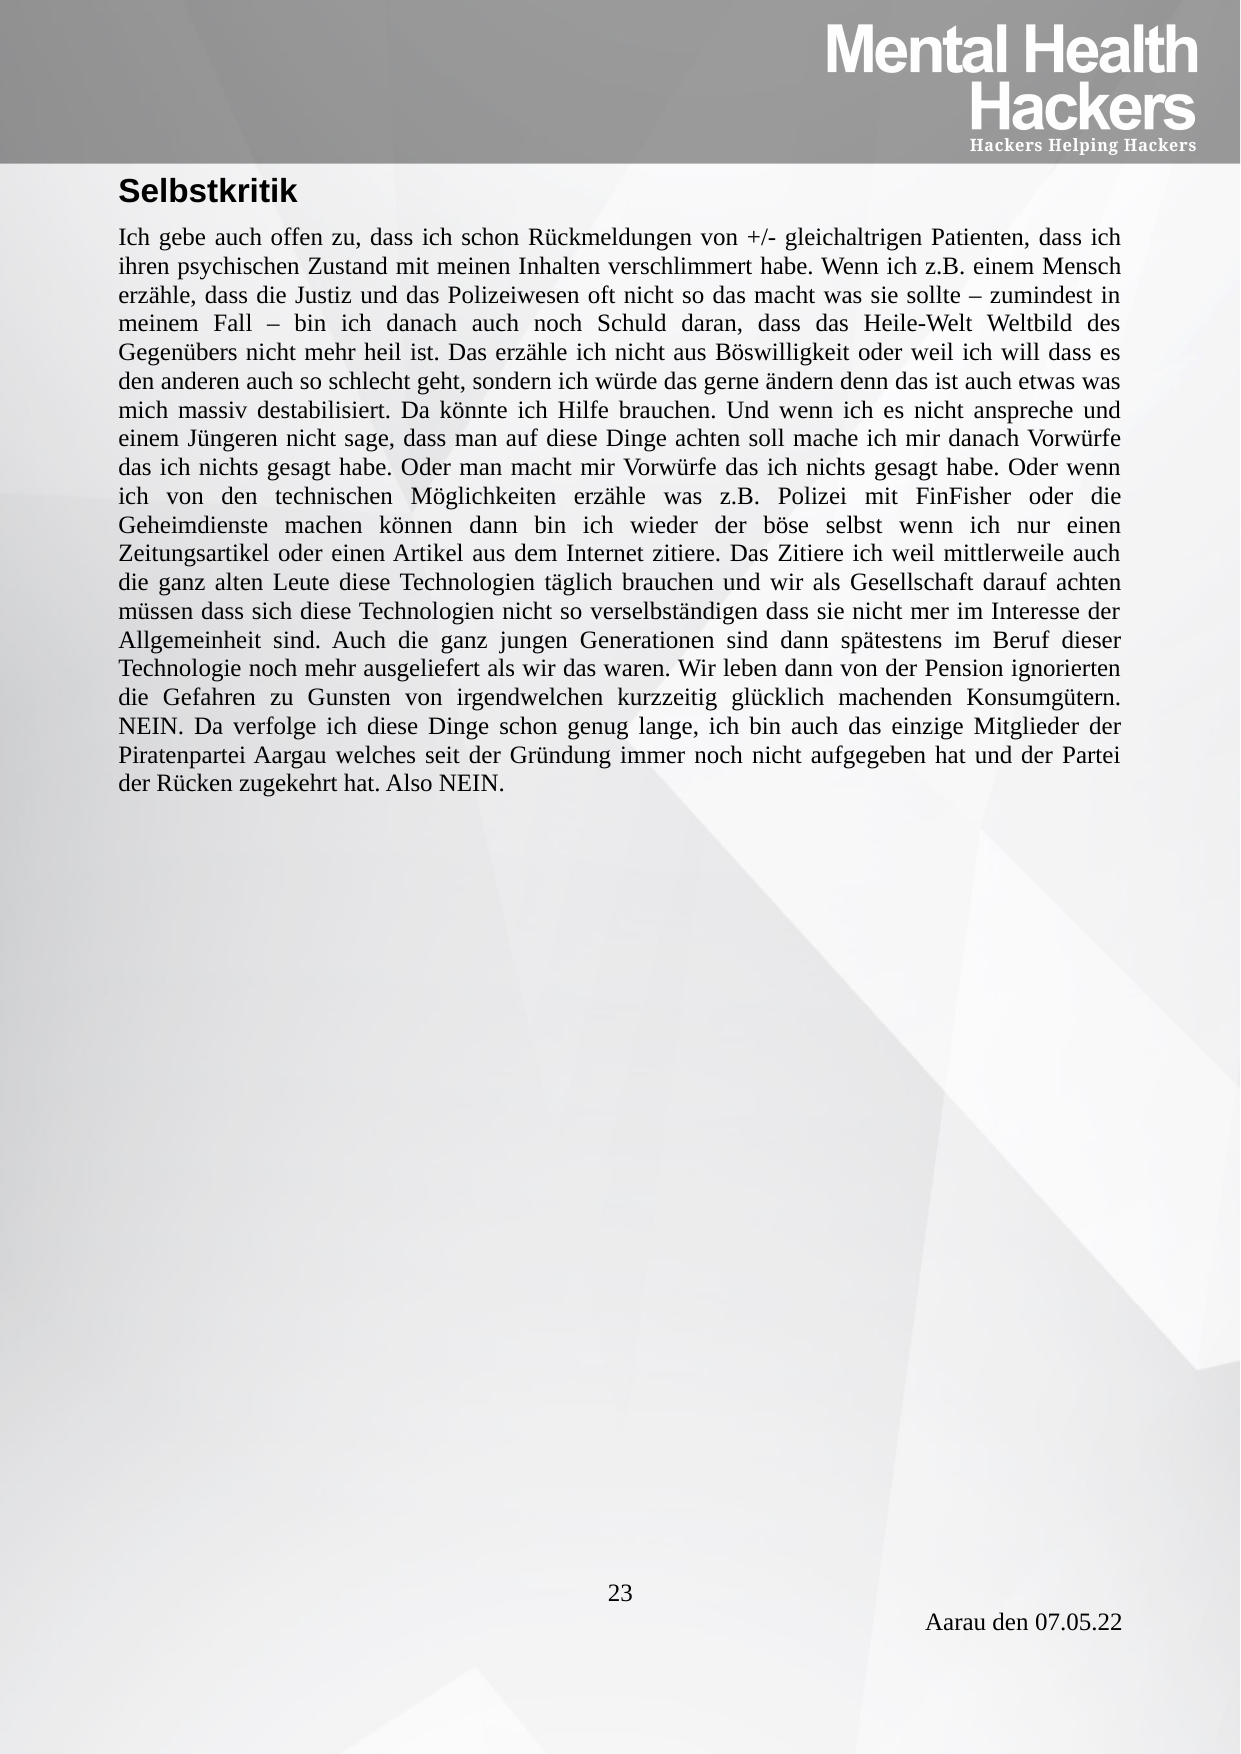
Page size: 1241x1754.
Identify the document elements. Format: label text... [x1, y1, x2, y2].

text Ich gebe auch offen zu, dass ich schon Rückmeldungen von +/- gleichaltrigen Patienten, dass ich ihren psychischen Zustand mit meinen Inhalten verschlimmert habe. Wenn ich z.B. einem Mensch erzähle, dass die Justiz und das Polizeiwesen oft nicht so das macht was sie sollte – zumindest in meinem Fall – bin ich danach auch noch Schuld daran, dass das Heile-Welt Weltbild des Gegenübers nicht mehr heil ist. Das erzähle ich nicht aus Böswilligkeit oder weil ich will dass es den anderen auch so schlecht geht, sondern ich würde das gerne ändern denn das ist auch etwas was mich massiv destabilisiert. Da könnte ich Hilfe brauchen. Und wenn ich es nicht anspreche und einem Jüngeren nicht sage, dass man auf diese Dinge achten soll mache ich mir danach Vorwürfe das ich nichts gesagt habe. Oder man macht mir Vorwürfe das ich nichts gesagt habe. Oder wenn ich von den technischen Möglichkeiten erzähle was z.B. Polizei mit FinFisher oder die Geheimdienste machen können dann bin ich wieder der böse selbst wenn ich nur einen Zeitungsartikel oder einen Artikel aus dem Internet zitiere. Das Zitiere ich weil mittlerweile auch die ganz alten Leute diese Technologien täglich brauchen und wir als Gesellschaft darauf achten müssen dass sich diese Technologien nicht so verselbständigen dass sie nicht mer im Interesse der Allgemeinheit sind. Auch die ganz jungen Generationen sind dann spätestens im Beruf dieser Technologie noch mehr ausgeliefert als wir das waren. Wir leben dann von der Pension ignorierten die Gefahren zu Gunsten von irgendwelchen kurzzeitig glücklich machenden Konsumgütern. NEIN. Da verfolge ich diese Dinge schon genug lange, ich bin auch das einzige Mitglieder der Piratenpartei Aargau welches seit der Gründung immer noch nicht aufgegeben hat und der Partei der Rücken zugekehrt hat. Also NEIN. [118, 222, 1122, 797]
picture [0, 0, 1241, 1754]
subtitle Selbstkritik [118, 171, 1122, 210]
